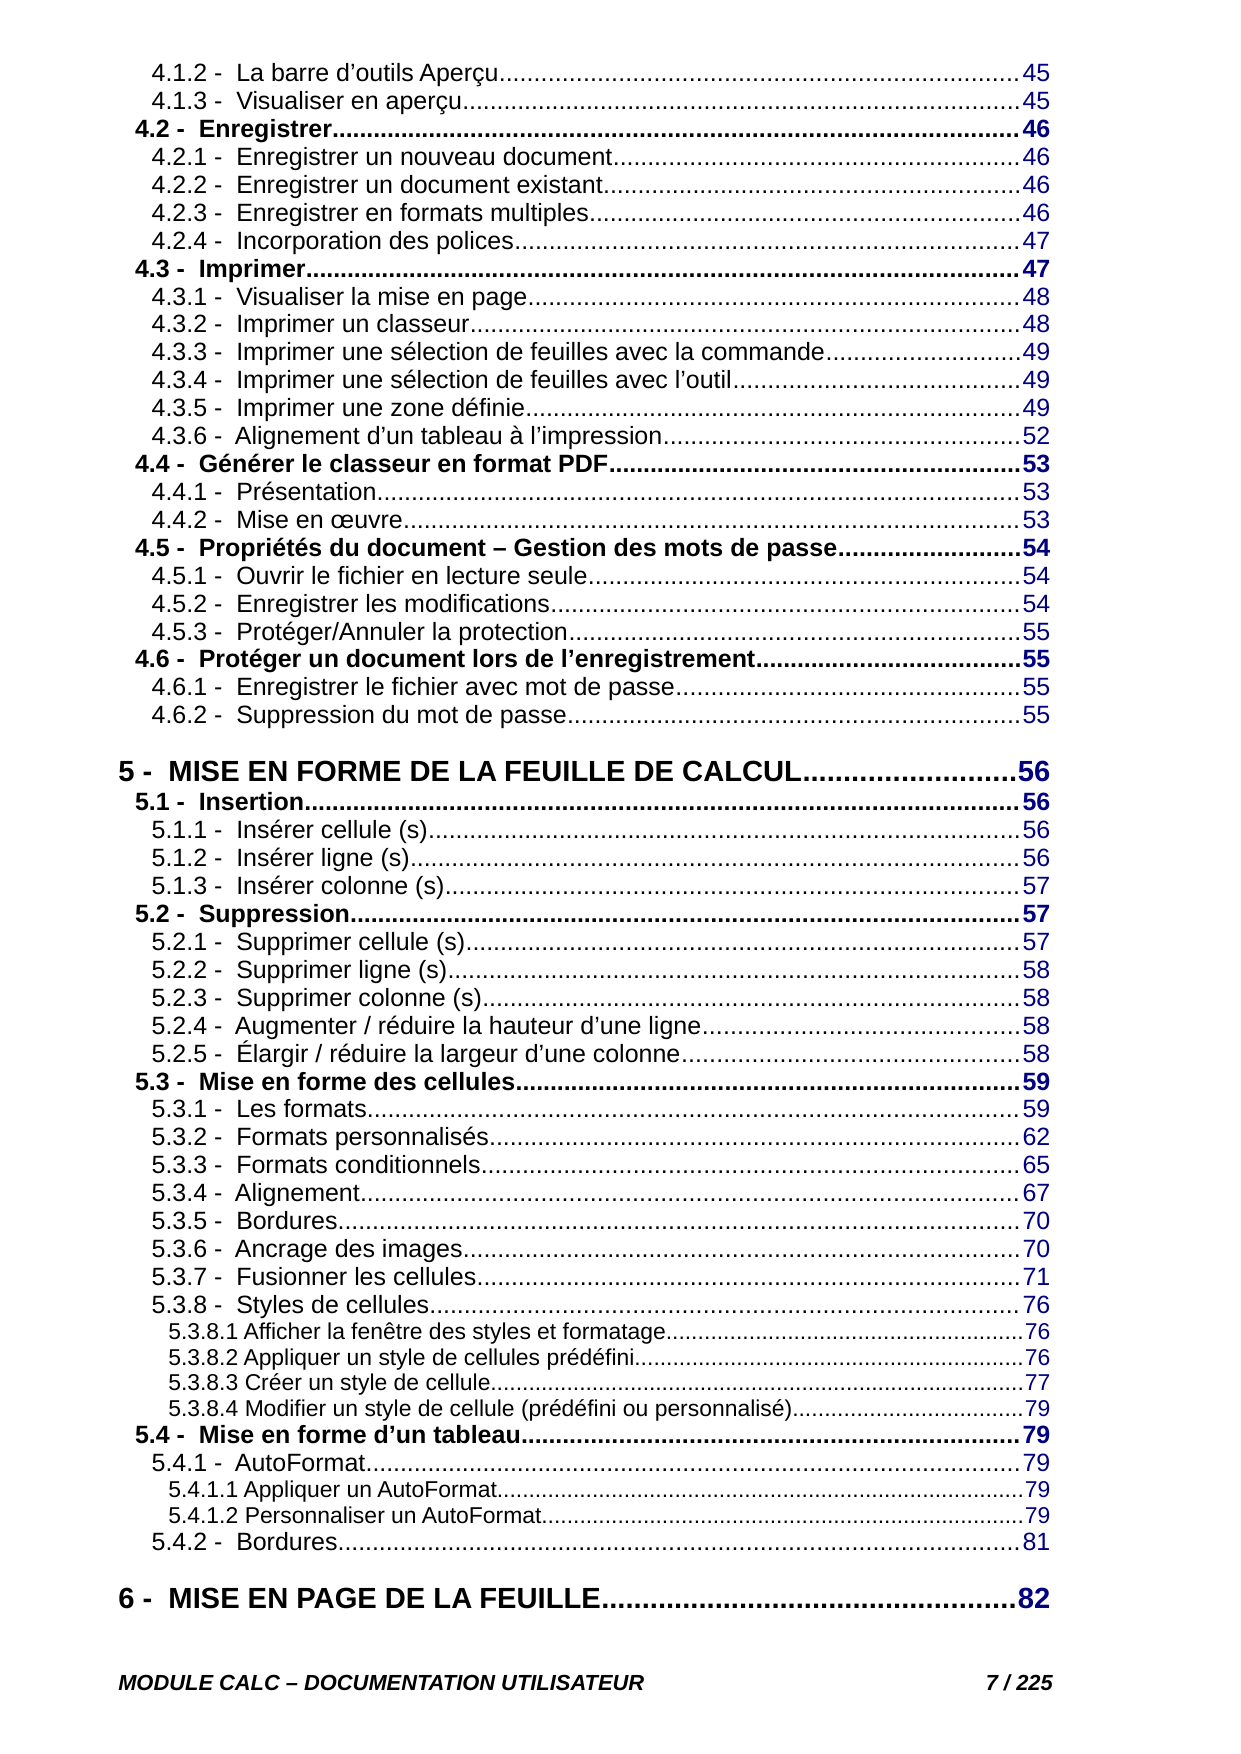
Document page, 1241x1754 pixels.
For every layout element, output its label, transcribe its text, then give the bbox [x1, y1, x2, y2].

text 5.2.5 - Élargir / réduire la largeur d’une colonne 58 [151, 1039, 1122, 1067]
text 4.3.3 - Imprimer une sélection de feuilles avec la commande 49 [151, 338, 1122, 366]
text 5.4.1.2 Personnaliser un AutoFormat 79 [168, 1503, 1122, 1528]
text 5.1.2 - Insérer ligne (s) 56 [151, 844, 1122, 872]
text 5.1.1 - Insérer cellule (s) 56 [151, 816, 1122, 844]
text 4.4.1 - Présentation 53 [151, 478, 1122, 506]
text 4.3.2 - Imprimer un classeur 48 [151, 310, 1122, 338]
text 5.3 - Mise en forme des cellules 59 [135, 1067, 1122, 1095]
text 5.4.1 - AutoFormat 79 [151, 1449, 1122, 1477]
text 5.3.8.3 Créer un style de cellule 77 [168, 1370, 1122, 1396]
text 5.3.8 - Styles de cellules 76 [151, 1291, 1122, 1319]
text 4.1.3 - Visualiser en aperçu 45 [151, 87, 1122, 115]
text 4.2.3 - Enregistrer en formats multiples 46 [151, 199, 1122, 227]
text 4.2.4 - Incorporation des polices 47 [151, 227, 1122, 254]
text 4.2.1 - Enregistrer un nouveau document 46 [151, 143, 1122, 171]
text 4.4.2 - Mise en œuvre 53 [151, 506, 1122, 534]
text 4.3.4 - Imprimer une sélection de feuilles avec l’outil 49 [151, 366, 1122, 394]
text 4.2.2 - Enregistrer un document existant 46 [151, 171, 1122, 199]
text 5.3.8.1 Afficher la fenêtre des styles et formatage 76 [168, 1319, 1122, 1344]
text 4.6.1 - Enregistrer le fichier avec mot de passe 55 [151, 673, 1122, 701]
text 4.5.2 - Enregistrer les modifications 54 [151, 589, 1122, 617]
text 5.2.3 - Supprimer colonne (s) 58 [151, 984, 1122, 1012]
text 5.4.1.1 Appliquer un AutoFormat 79 [168, 1477, 1122, 1503]
text 4.6.2 - Suppression du mot de passe 55 [151, 701, 1122, 729]
text 4.5.1 - Ouvrir le fichier en lecture seule 54 [151, 562, 1122, 589]
text 5.3.4 - Alignement 67 [151, 1179, 1122, 1207]
text 6 - Mise en page de la feuille 82 [118, 1582, 1122, 1615]
text 4.4 - Générer le classeur en format PDF 53 [135, 450, 1122, 478]
text 5.2.1 - Supprimer cellule (s) 57 [151, 928, 1122, 956]
text 5.3.1 - Les formats 59 [151, 1095, 1122, 1123]
text 4.3.5 - Imprimer une zone définie 49 [151, 394, 1122, 422]
text 5.3.7 - Fusionner les cellules 71 [151, 1263, 1122, 1291]
text 5.3.3 - Formats conditionnels 65 [151, 1151, 1122, 1179]
text 4.3 - Imprimer 47 [135, 254, 1122, 282]
text 5.4 - Mise en forme d’un tableau 79 [135, 1421, 1122, 1449]
text 5.2.2 - Supprimer ligne (s) 58 [151, 956, 1122, 984]
text 4.3.1 - Visualiser la mise en page 48 [151, 282, 1122, 310]
text 4.5 - Propriétés du document – Gestion des mots de passe 54 [135, 534, 1122, 562]
text 5 - Mise en forme de la feuille de calcul 56 [118, 755, 1122, 788]
text 5.1 - Insertion 56 [135, 788, 1122, 816]
text 5.3.2 - Formats personnalisés 62 [151, 1123, 1122, 1151]
text 5.3.8.4 Modifier un style de cellule (prédéfini ou personnalisé) 79 [168, 1396, 1122, 1421]
text 4.2 - Enregistrer 46 [135, 115, 1122, 143]
text 5.2 - Suppression 57 [135, 900, 1122, 928]
text 5.1.3 - Insérer colonne (s) 57 [151, 872, 1122, 900]
text 5.4.2 - Bordures 81 [151, 1528, 1122, 1556]
text 5.3.5 - Bordures 70 [151, 1207, 1122, 1235]
text 4.6 - Protéger un document lors de l’enregistrement 55 [135, 645, 1122, 673]
text 4.1.2 - La barre d’outils Aperçu 45 [151, 59, 1122, 87]
text 5.2.4 - Augmenter / réduire la hauteur d’une ligne 58 [151, 1012, 1122, 1039]
text 4.5.3 - Protéger/Annuler la protection 55 [151, 617, 1122, 645]
text 5.3.6 - Ancrage des images 70 [151, 1235, 1122, 1263]
text 4.3.6 - Alignement d’un tableau à l’impression 52 [151, 422, 1122, 450]
text 5.3.8.2 Appliquer un style de cellules prédéfini 76 [168, 1344, 1122, 1370]
